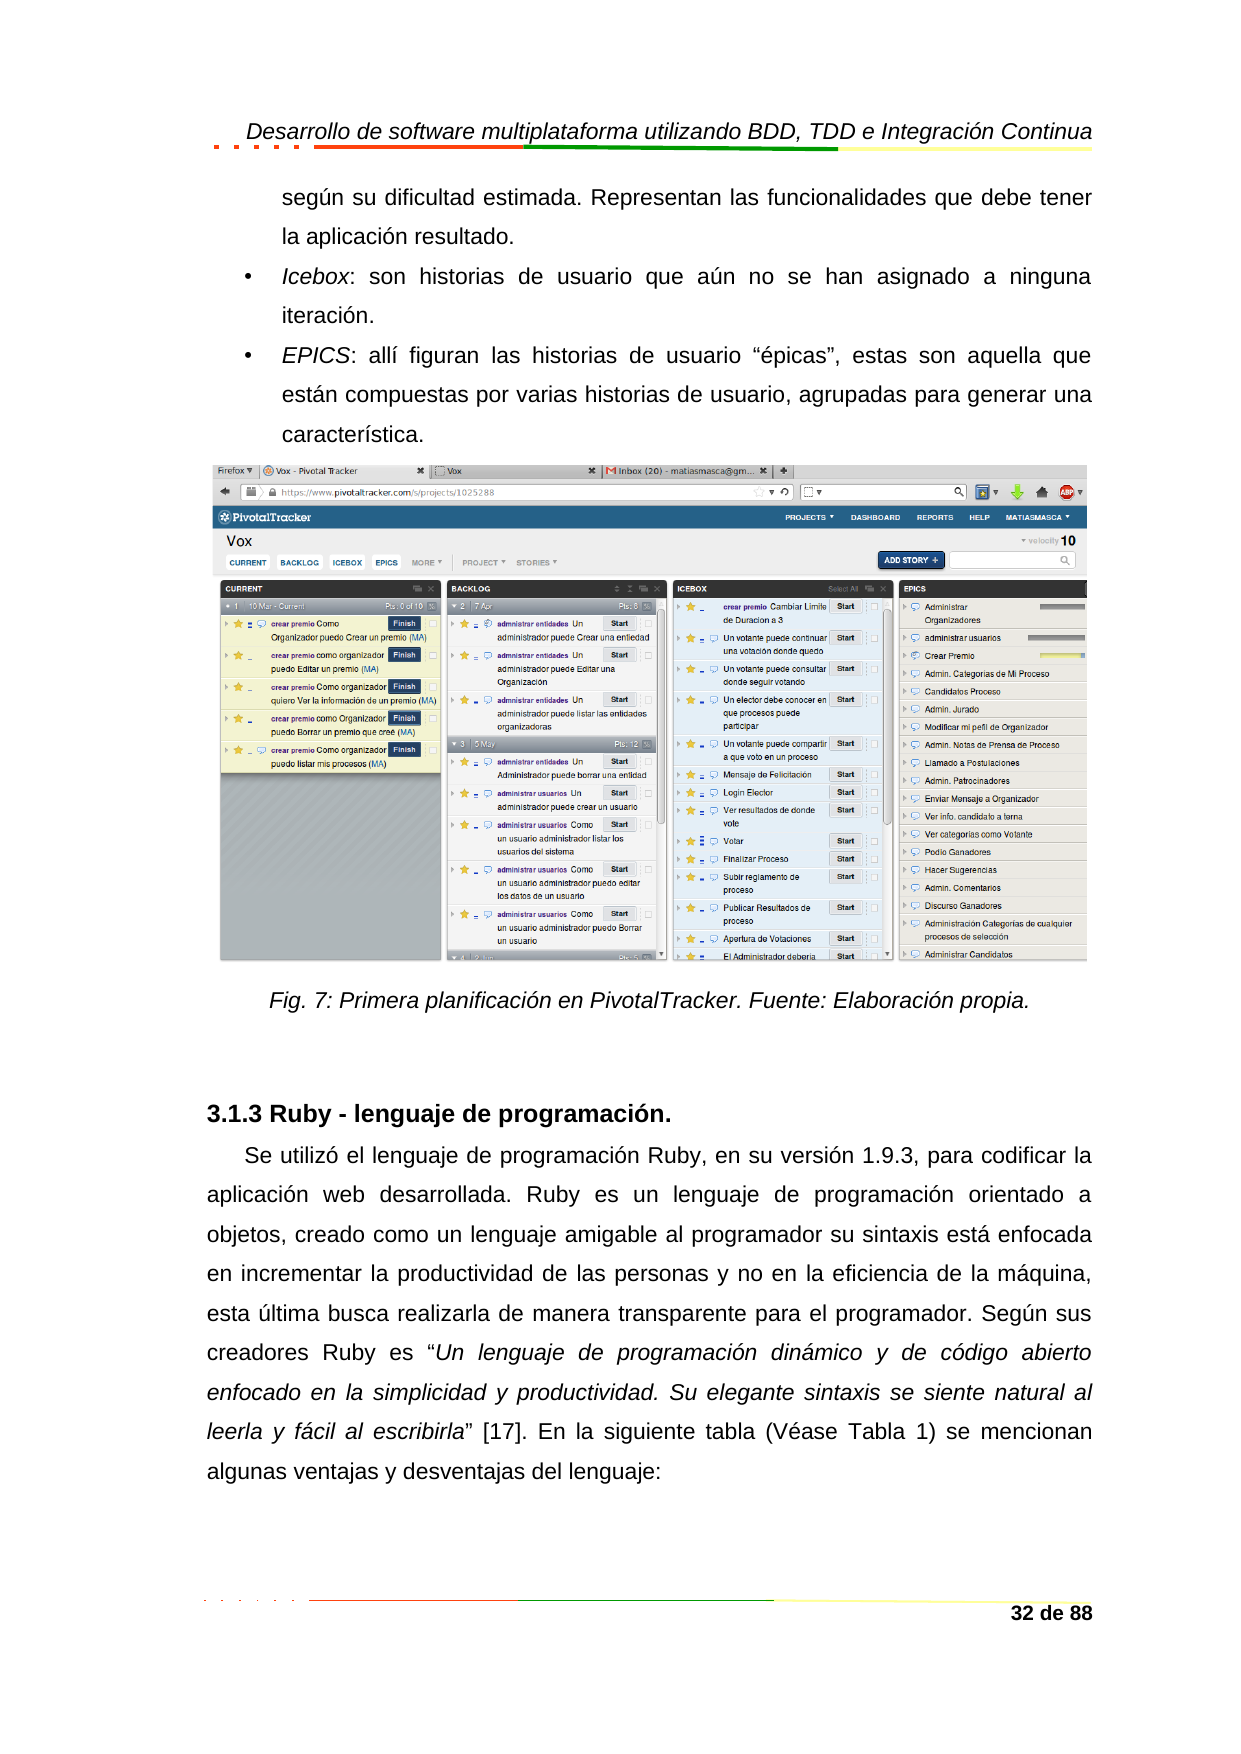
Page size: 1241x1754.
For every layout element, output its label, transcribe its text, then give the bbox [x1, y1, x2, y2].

table_cell Fig. 7: Primera planificación en PivotalTracker. Fuente: Elaboración propia. [207, 969, 1093, 1032]
list EPICS: allí figuran las historias de usuario “épicas”, estas son aquella que están compuestas por varias historias de usuario, agrupadas para generar una característica. [244, 342, 1093, 447]
list Icebox: son historias de usuario que aún no se han asignado a ninguna iteración. [244, 263, 1093, 328]
list según su dificultad estimada. Representan las funcionalidades que debe tener la aplicación resultado. [244, 184, 1093, 249]
picture [212, 465, 1087, 964]
list 3.1.3 Ruby - lenguaje de programación. [207, 1099, 1093, 1127]
text Se utilizó el lenguaje de programación Ruby, en su versión 1.9.3, para codificar la aplicación web desarrollada. Ruby es un lenguaje de programación orientado a objetos, creado como un lenguaje amigable al programador su sintaxis está enfocada en incrementar la productividad de las personas y no en la eficiencia de la máquina, esta última busca realizarla de manera transparente para el programador. Según sus creadores Ruby es “Un lenguaje de programación dinámico y de código abierto enfocado en la simplicidad y productividad. Su elegante sintaxis se siente natural al leerla y fácil al escribirla” [17]. En la siguiente tabla (Véase Tabla 1) se mencionan algunas ventajas y desventajas del lenguaje: [207, 1142, 1093, 1484]
table_header [207, 460, 1093, 969]
